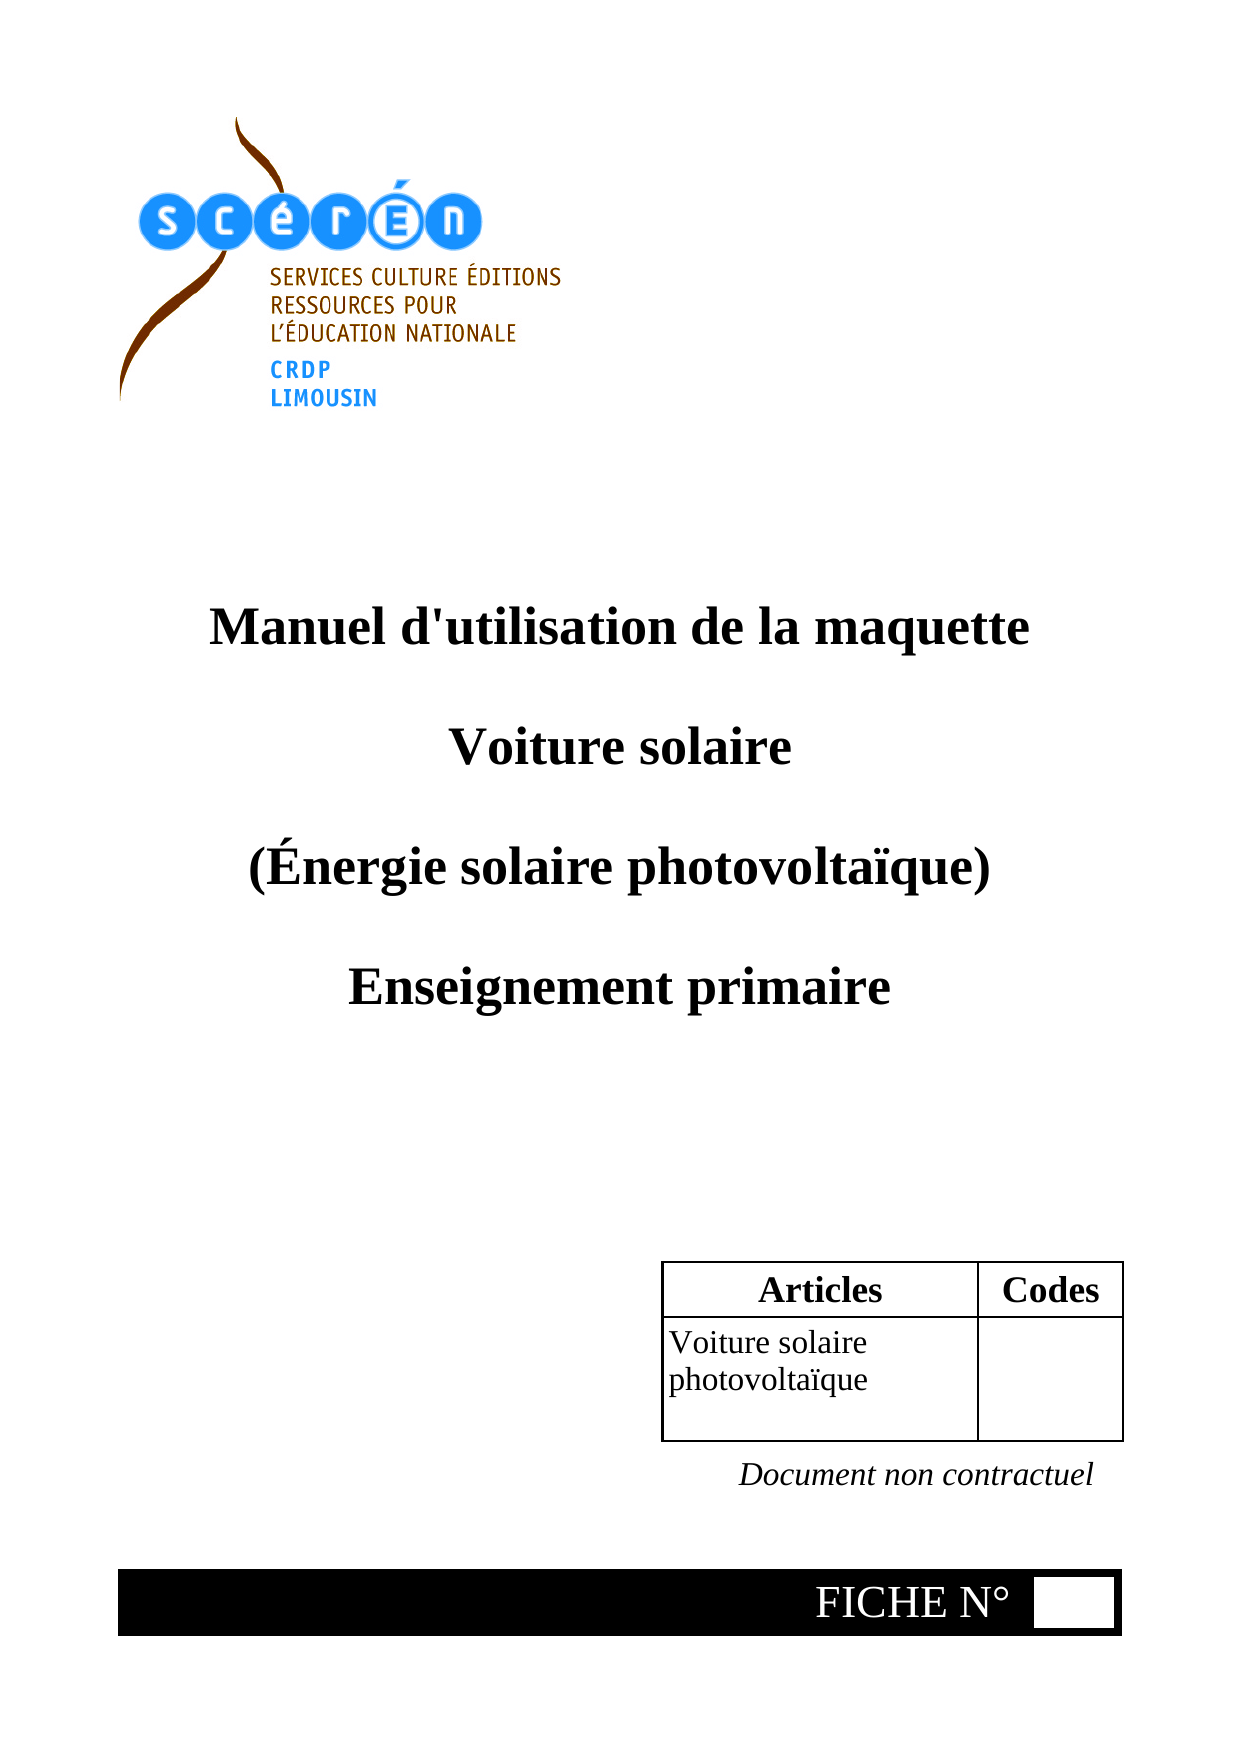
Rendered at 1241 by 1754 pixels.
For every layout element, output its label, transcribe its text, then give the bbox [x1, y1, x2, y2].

text Manuel d'utilisation de la maquette [118, 596, 1122, 656]
table_header Codes [979, 1263, 1122, 1316]
table_cell [979, 1318, 1122, 1440]
text Document non contractuel [118, 1456, 1122, 1493]
picture [119, 117, 570, 412]
table_header Articles [664, 1263, 977, 1316]
table_cell Voiture solaire photovoltaïque [664, 1318, 977, 1440]
text Enseignement primaire [118, 956, 1122, 1016]
text Voiture solaire [118, 716, 1122, 776]
text (Énergie solaire photovoltaïque) [118, 836, 1122, 896]
